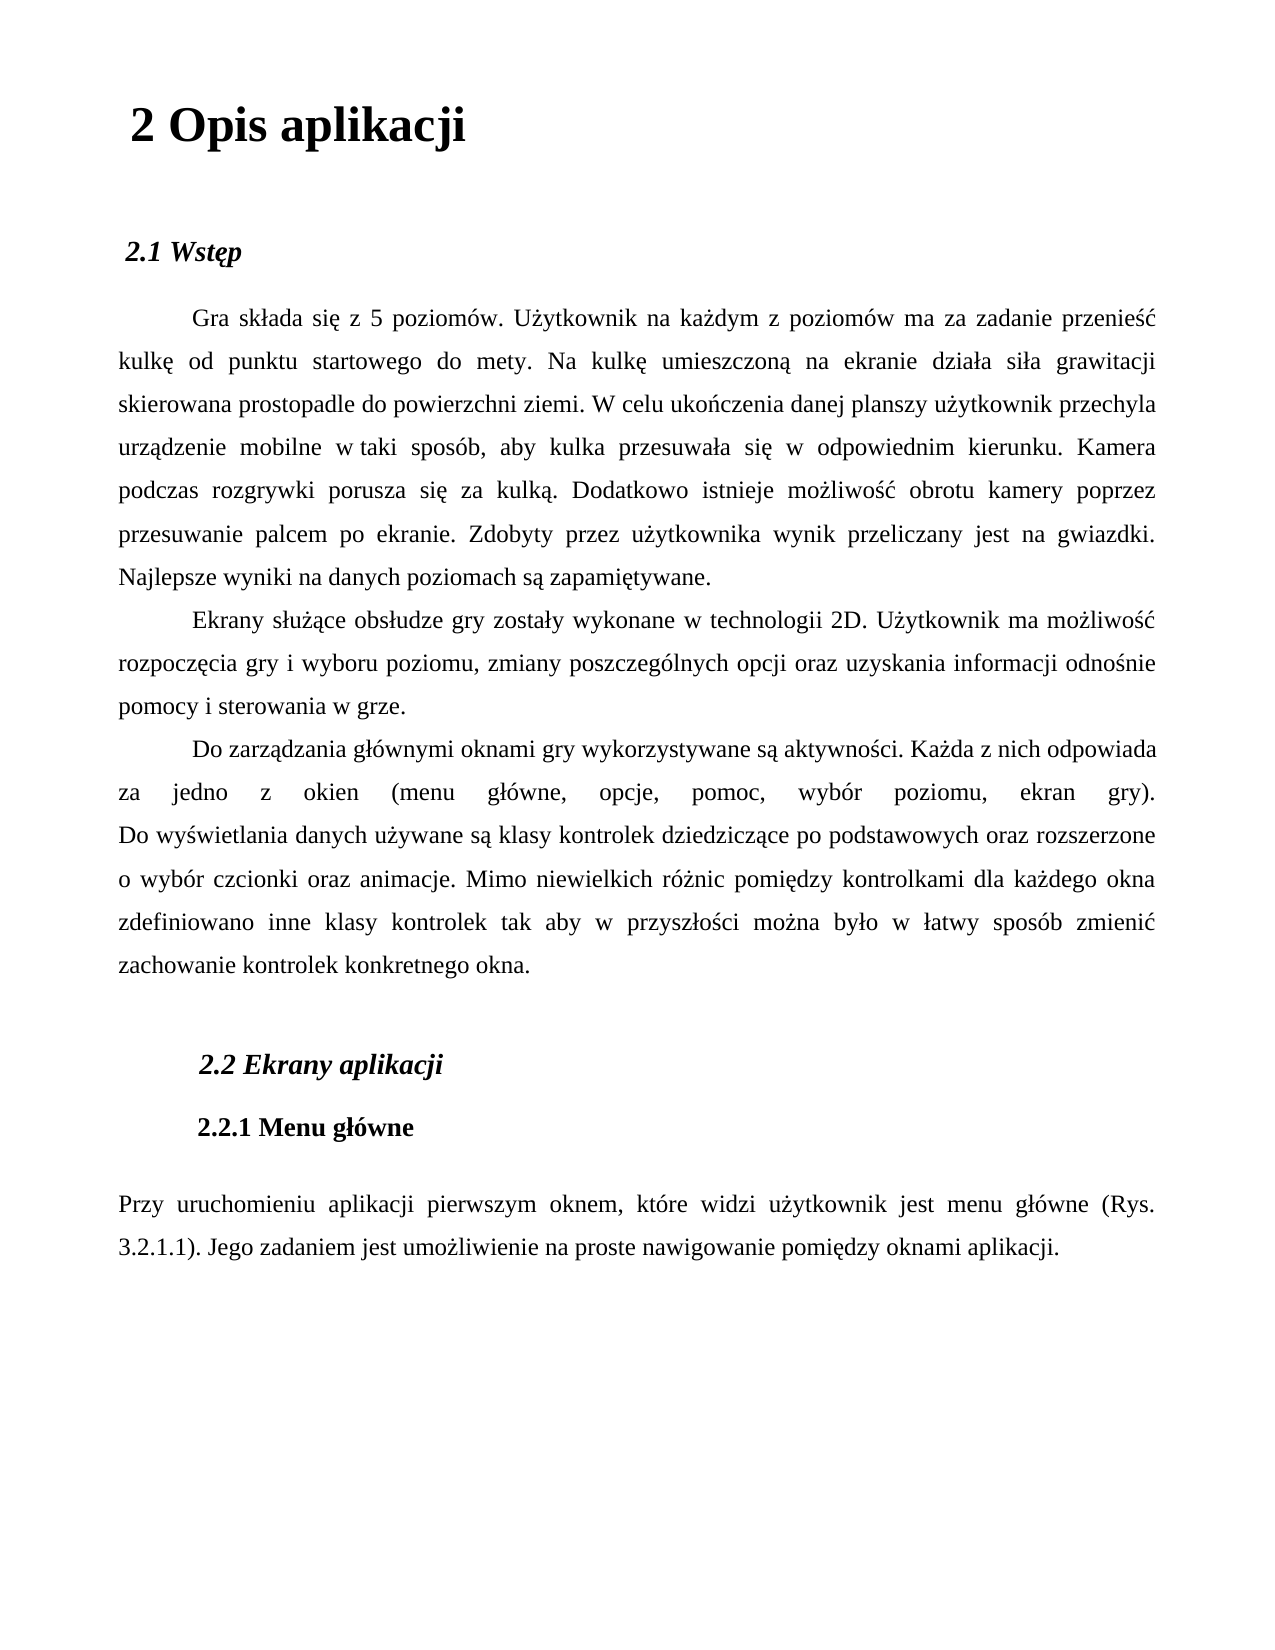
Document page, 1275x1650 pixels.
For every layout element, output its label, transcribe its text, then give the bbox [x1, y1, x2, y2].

subtitle Opis aplikacji [118, 94, 1157, 152]
text Ekrany służące obsłudze gry zostały wykonane w technologii 2D. Użytkownik ma możliwość rozpoczęcia gry i wyboru poziomu, zmiany poszczególnych opcji oraz uzyskania informacji odnośnie pomocy i sterowania w grze. [118, 605, 1157, 720]
text Przy uruchomieniu aplikacji pierwszym oknem, które widzi użytkownik jest menu główne (Rys. 3.2.1.1). Jego zadaniem jest umożliwienie na proste nawigowanie pomiędzy oknami aplikacji. [118, 1189, 1157, 1261]
subtitle Ekrany aplikacji [192, 1047, 1157, 1080]
subtitle Wstęp [118, 234, 1157, 268]
text Gra składa się z 5 poziomów. Użytkownik na każdym z poziomów ma za zadanie przenieść kulkę od punktu startowego do mety. Na kulkę umieszczoną na ekranie działa siła grawitacji skierowana prostopadle do powierzchni ziemi. W celu ukończenia danej planszy użytkownik przechyla urządzenie mobilne w taki sposób, aby kulka przesuwała się w odpowiednim kierunku. Kamera podczas rozgrywki porusza się za kulką. Dodatkowo istnieje możliwość obrotu kamery poprzez przesuwanie palcem po ekranie. Zdobyty przez użytkownika wynik przeliczany jest na gwiazdki. Najlepsze wyniki na danych poziomach są zapamiętywane. [118, 303, 1157, 591]
text Do zarządzania głównymi oknami gry wykorzystywane są aktywności. Każda z nich odpowiada za jedno z okien (menu główne, opcje, pomoc, wybór poziomu, ekran gry). Do wyświetlania danych używane są klasy kontrolek dziedziczące po podstawowych oraz rozszerzone o wybór czcionki oraz animacje. Mimo niewielkich różnic pomiędzy kontrolkami dla każdego okna zdefiniowano inne klasy kontrolek tak aby w przyszłości można było w łatwy sposób zmienić zachowanie kontrolek konkretnego okna. [118, 734, 1157, 979]
subtitle Menu główne [191, 1112, 1157, 1143]
